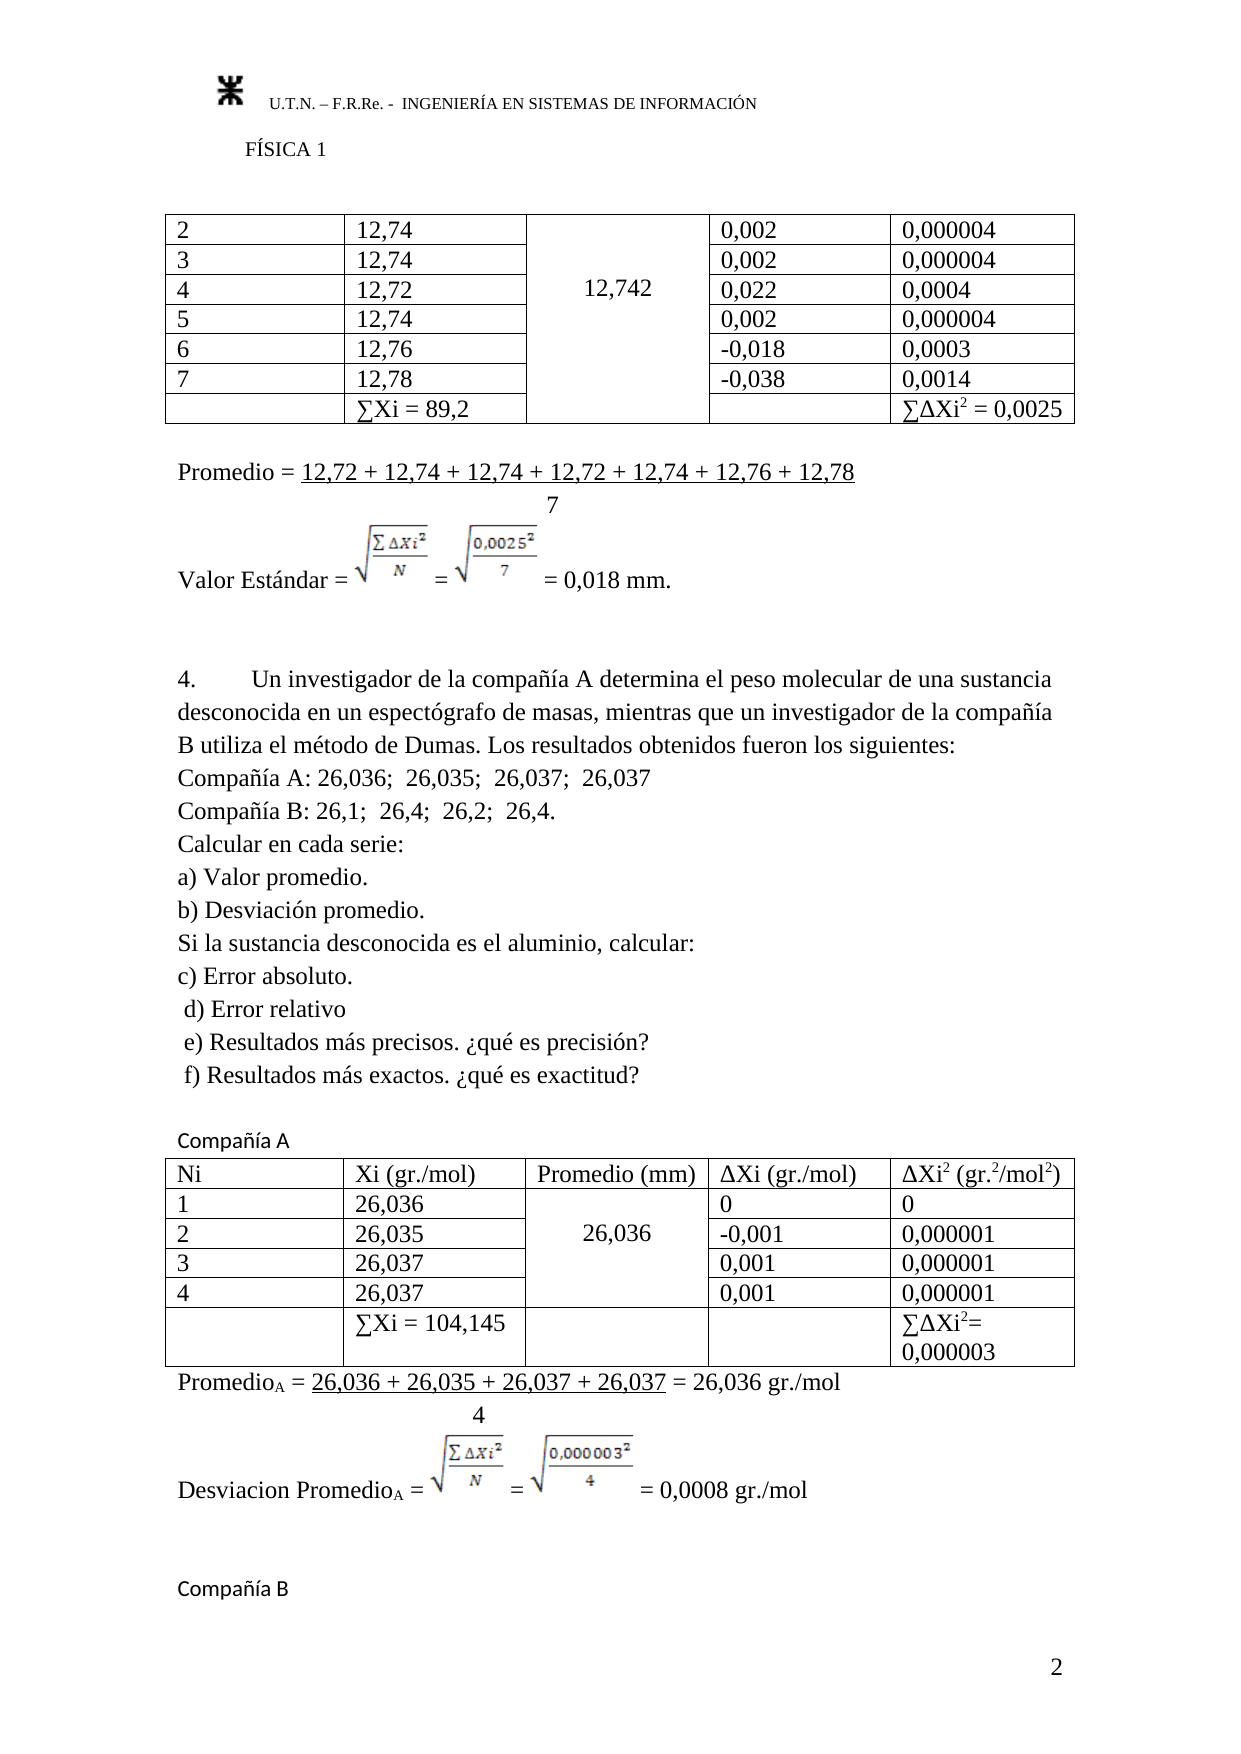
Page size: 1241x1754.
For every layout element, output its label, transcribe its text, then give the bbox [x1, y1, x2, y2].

table_cell -0,001 [709, 1219, 890, 1247]
text a) Valor promedio. [177, 862, 1063, 891]
text Desviacion PromedioA = = = 0,0008 gr./mol [177, 1433, 1063, 1532]
picture [530, 1432, 634, 1499]
table_cell 0,0014 [891, 364, 1074, 393]
text Compañía B [177, 1574, 1063, 1602]
picture [354, 522, 428, 589]
table_cell ∑ΔXi2= 0,000003 [891, 1308, 1074, 1366]
table_cell 12,742 [527, 215, 709, 423]
text Compañía A: 26,036; 26,035; 26,037; 26,037 [177, 763, 1063, 791]
text Valor Estándar = = = 0,018 mm. [177, 523, 1063, 622]
table_cell [166, 1308, 343, 1366]
text b) Desviación promedio. [177, 895, 1063, 923]
table_cell 0,0003 [891, 334, 1074, 363]
table_cell 0,000001 [891, 1278, 1074, 1307]
picture [454, 522, 538, 589]
table_cell -0,018 [710, 334, 890, 363]
table_cell 0,002 [710, 305, 890, 333]
table_cell 26,037 [344, 1249, 525, 1277]
table_header ΔXi (gr./mol) [709, 1159, 890, 1188]
table_cell -0,038 [710, 364, 890, 393]
text PromedioA = 26,036 + 26,035 + 26,037 + 26,037 = 26,036 gr./mol [177, 1367, 1063, 1395]
table_cell 12,72 [345, 275, 526, 303]
text c) Error absoluto. [177, 961, 1063, 989]
table_cell ∑Xi = 104,145 [344, 1308, 525, 1366]
table_cell 0 [891, 1189, 1074, 1218]
table_cell [709, 1308, 890, 1366]
table_cell 5 [166, 305, 344, 333]
table_cell 3 [166, 1249, 343, 1277]
table_header Promedio (mm) [526, 1159, 708, 1188]
text Calcular en cada serie: [177, 829, 1063, 857]
table_cell ∑Xi = 89,2 [345, 394, 526, 423]
text f) Resultados más exactos. ¿qué es exactitud? [177, 1060, 1063, 1089]
table_cell 12,76 [345, 334, 526, 363]
table_cell 7 [166, 364, 344, 393]
table_header Xi (gr./mol) [344, 1159, 525, 1188]
table_cell 26,037 [344, 1278, 525, 1307]
table_cell 0,000004 [891, 305, 1074, 333]
table_cell [166, 394, 344, 423]
table_cell [526, 1308, 708, 1366]
table_cell 0,001 [709, 1278, 890, 1307]
table_cell 0,002 [710, 245, 890, 274]
table_cell 12,74 [345, 245, 526, 274]
table_cell 0,0004 [891, 275, 1074, 303]
table_cell 2 [166, 215, 344, 244]
table_cell ∑∆Xi2 = 0,0025 [891, 394, 1074, 423]
table_cell 6 [166, 334, 344, 363]
table_header Ni [166, 1159, 343, 1188]
text d) Error relativo [177, 994, 1063, 1023]
picture [430, 1432, 504, 1499]
table_cell 3 [166, 245, 344, 274]
table_cell 2 [166, 1219, 343, 1247]
table_cell 12,74 [345, 305, 526, 333]
table_cell 26,036 [526, 1189, 708, 1307]
table_header ΔXi2 (gr.2/mol2) [891, 1159, 1074, 1188]
table_cell 0,000001 [891, 1249, 1074, 1277]
table_cell 0,000004 [891, 215, 1074, 244]
table_cell [710, 394, 890, 423]
text Si la sustancia desconocida es el aluminio, calcular: [177, 928, 1063, 957]
table_cell 1 [166, 1189, 343, 1218]
table_cell 4 [166, 1278, 343, 1307]
table_cell 26,035 [344, 1219, 525, 1247]
table_cell 0,002 [710, 215, 890, 244]
text 4 [177, 1400, 1063, 1428]
table_cell 0 [709, 1189, 890, 1218]
text 7 [177, 490, 1063, 518]
text Compañía A [177, 1126, 1063, 1154]
text 4. Un investigador de la compañía A determina el peso molecular de una sustancia desconocida en un espectógrafo de masas, mientras que un investigador de la compañía B utiliza el método de Dumas. Los resultados obtenidos fueron los siguientes: [177, 631, 1063, 758]
table_cell 0,001 [709, 1249, 890, 1277]
table_cell 12,74 [345, 215, 526, 244]
text e) Resultados más precisos. ¿qué es precisión? [177, 1027, 1063, 1056]
table_cell 0,000004 [891, 245, 1074, 274]
text Compañía B: 26,1; 26,4; 26,2; 26,4. [177, 796, 1063, 824]
text Promedio = 12,72 + 12,74 + 12,74 + 12,72 + 12,74 + 12,76 + 12,78 [177, 457, 1063, 485]
table_cell 0,000001 [891, 1219, 1074, 1247]
table_cell 12,78 [345, 364, 526, 393]
table_cell 0,022 [710, 275, 890, 303]
table_cell 26,036 [344, 1189, 525, 1218]
table_cell 4 [166, 275, 344, 303]
